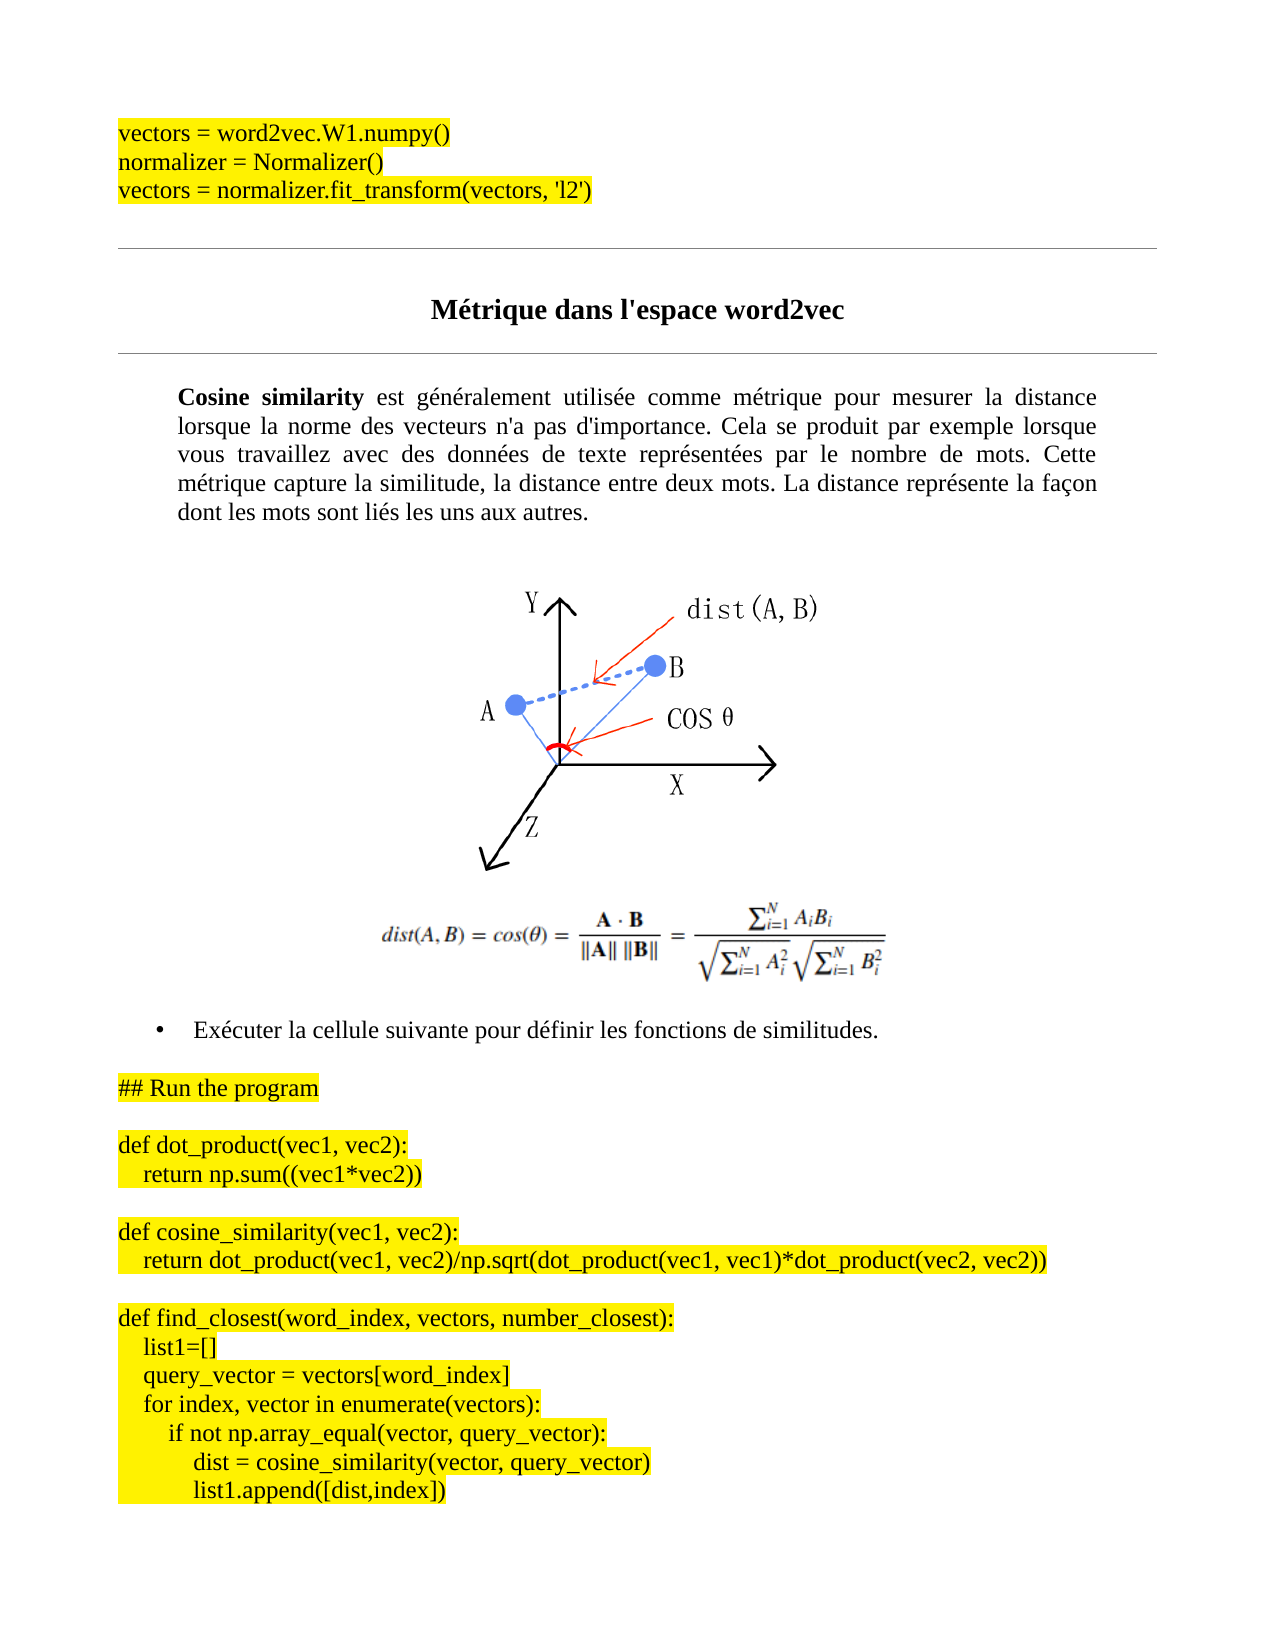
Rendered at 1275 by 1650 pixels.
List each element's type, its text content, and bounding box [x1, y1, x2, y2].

picture [438, 555, 837, 898]
text list1=[] [118, 1332, 1157, 1360]
text def cosine_similarity(vec1, vec2): [118, 1217, 1157, 1245]
text list1.append([dist,index]) [118, 1475, 1157, 1504]
text query_vector = vectors[word_index] [118, 1360, 1157, 1389]
picture [373, 900, 902, 994]
text ## Run the program [118, 1073, 1157, 1102]
text vectors = normalizer.fit_transform(vectors, 'l2') [118, 176, 1157, 204]
text vectors = word2vec.W1.numpy() [118, 118, 1157, 147]
text def dot_product(vec1, vec2): [118, 1130, 1157, 1159]
text if not np.array_equal(vector, query_vector): [118, 1418, 1157, 1447]
text return np.sum((vec1*vec2)) [118, 1159, 1157, 1188]
subtitle Métrique dans l'espace word2vec [118, 292, 1157, 325]
text Cosine similarity est généralement utilisée comme métrique pour mesurer la distance lorsque la norme des vecteurs n'a pas d'importance. Cela se produit par exemple lorsque vous travaillez avec des données de texte représentées par le nombre de mots. Cette métrique capture la similitude, la distance entre deux mots. La distance représente la façon dont les mots sont liés les uns aux autres. [177, 382, 1098, 526]
text for index, vector in enumerate(vectors): [118, 1389, 1157, 1418]
list Exécuter la cellule suivante pour définir les fonctions de similitudes. [156, 1015, 1157, 1044]
text dist = cosine_similarity(vector, query_vector) [118, 1447, 1157, 1475]
text return dot_product(vec1, vec2)/np.sqrt(dot_product(vec1, vec1)*dot_product(vec2, vec2)) [118, 1245, 1157, 1274]
text normalizer = Normalizer() [118, 147, 1157, 176]
text def find_closest(word_index, vectors, number_closest): [118, 1303, 1157, 1332]
